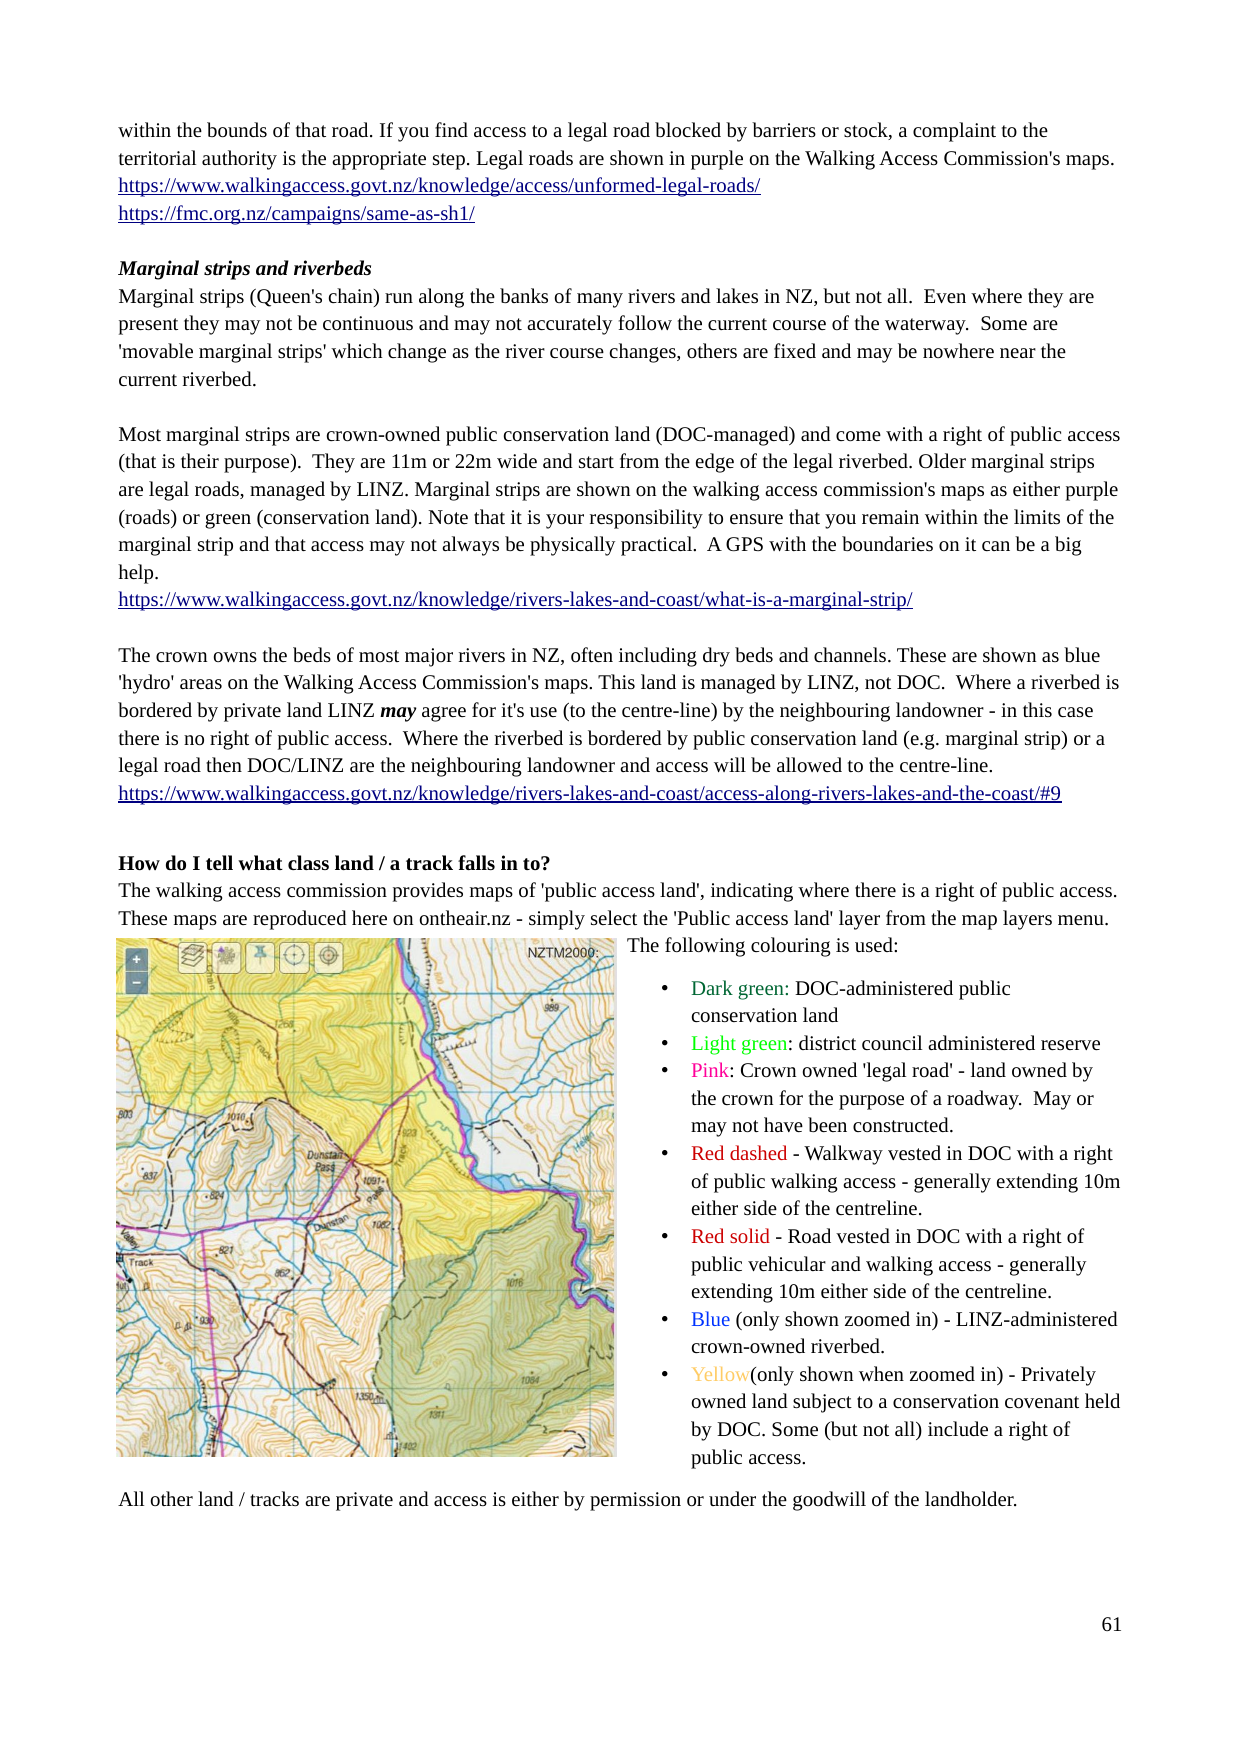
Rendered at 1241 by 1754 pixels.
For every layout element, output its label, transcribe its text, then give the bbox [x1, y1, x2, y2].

text The following colouring is used: [118, 933, 1122, 957]
text All other land / tracks are private and access is either by permission or under the goodwill of the landholder. [118, 1487, 1122, 1511]
list Red dashed - Walkway vested in DOC with a right of public walking access - generally extending 10m either side of the centreline. [617, 1141, 1122, 1220]
list Blue (only shown zoomed in) - LINZ-administered crown-owned riverbed. [617, 1307, 1122, 1358]
list Dark green: DOC-administered public conservation land [617, 975, 1122, 1027]
list Light green: district council administered reserve [617, 1031, 1122, 1055]
text within the bounds of that road. If you find access to a legal road blocked by barriers or stock, a complaint to the territorial authority is the appropriate step. Legal roads are shown in purple on the Walking Access Commission's maps. https://www.walkingaccess.govt.nz/knowledge/access/unformed-legal-roads/ https://fmc.org.nz/campaigns/same-as-sh1/ Marginal strips and riverbeds Marginal strips (Queen's chain) run along the banks of many rivers and lakes in NZ, but not all. Even where they are present they may not be continuous and may not accurately follow the current course of the waterway. Some are 'movable marginal strips' which change as the river course changes, others are fixed and may be nowhere near the current riverbed. Most marginal strips are crown-owned public conservation land (DOC-managed) and come with a right of public access (that is their purpose). They are 11m or 22m wide and start from the edge of the legal riverbed. Older marginal strips are legal roads, managed by LINZ. Marginal strips are shown on the walking access commission's maps as either purple (roads) or green (conservation land). Note that it is your responsibility to ensure that you remain within the limits of the marginal strip and that access may not always be physically practical. A GPS with the boundaries on it can be a big help. https://www.walkingaccess.govt.nz/knowledge/rivers-lakes-and-coast/what-is-a-marginal-strip/ The crown owns the beds of most major rivers in NZ, often including dry beds and channels. These are shown as blue 'hydro' areas on the Walking Access Commission's maps. This land is managed by LINZ, not DOC. Where a riverbed is bordered by private land LINZ may agree for it's use (to the centre-line) by the neighbouring landowner - in this case there is no right of public access. Where the riverbed is bordered by public conservation land (e.g. marginal strip) or a legal road then DOC/LINZ are the neighbouring landowner and access will be allowed to the centre-line. https://www.walkingaccess.govt.nz/knowledge/rivers-lakes-and-coast/access-along-rivers-lakes-and-the-coast/#9 [118, 118, 1122, 805]
text How do I tell what class land / a track falls in to? [118, 850, 1122, 874]
list Pink: Crown owned 'legal road' - land owned by the crown for the purpose of a roadway. May or may not have been constructed. [617, 1058, 1122, 1137]
text The walking access commission provides maps of 'public access land', indicating where there is a right of public access. These maps are reproduced here on ontheair.nz - simply select the 'Public access land' layer from the map layers menu. [118, 878, 1122, 930]
list Yellow(only shown when zoomed in) - Privately owned land subject to a conservation covenant held by DOC. Some (but not all) include a right of public access. [162, 1362, 1122, 1469]
list Red solid - Road vested in DOC with a right of public vehicular and walking access - generally extending 10m either side of the centreline. [617, 1224, 1122, 1303]
picture [116, 938, 617, 1457]
